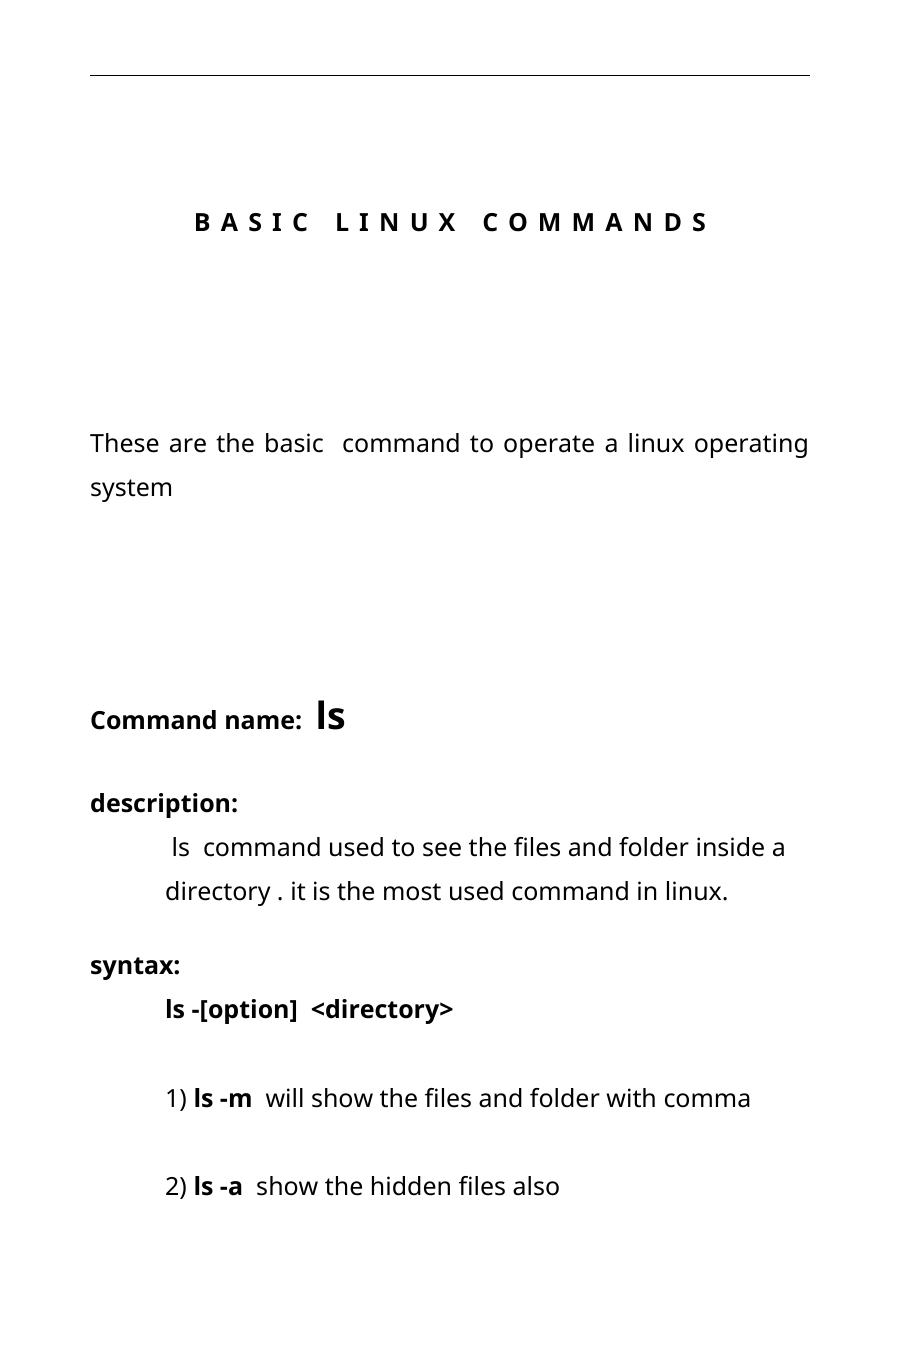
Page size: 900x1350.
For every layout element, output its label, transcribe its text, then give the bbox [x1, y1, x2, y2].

subtitle BASIC LINUX COMMANDS [90, 205, 810, 239]
text syntax: [90, 947, 810, 981]
text 1) ls -m will show the files and folder with comma [90, 1080, 810, 1114]
text Command name: ls [90, 690, 810, 741]
text These are the basic command to operate a linux operating system [90, 425, 810, 504]
text ls -[option] <directory> [90, 992, 810, 1026]
text description: [90, 785, 810, 819]
text ls command used to see the files and folder inside a directory . it is the most used command in linux. [90, 830, 810, 908]
text 2) ls -a show the hidden files also [90, 1169, 810, 1203]
